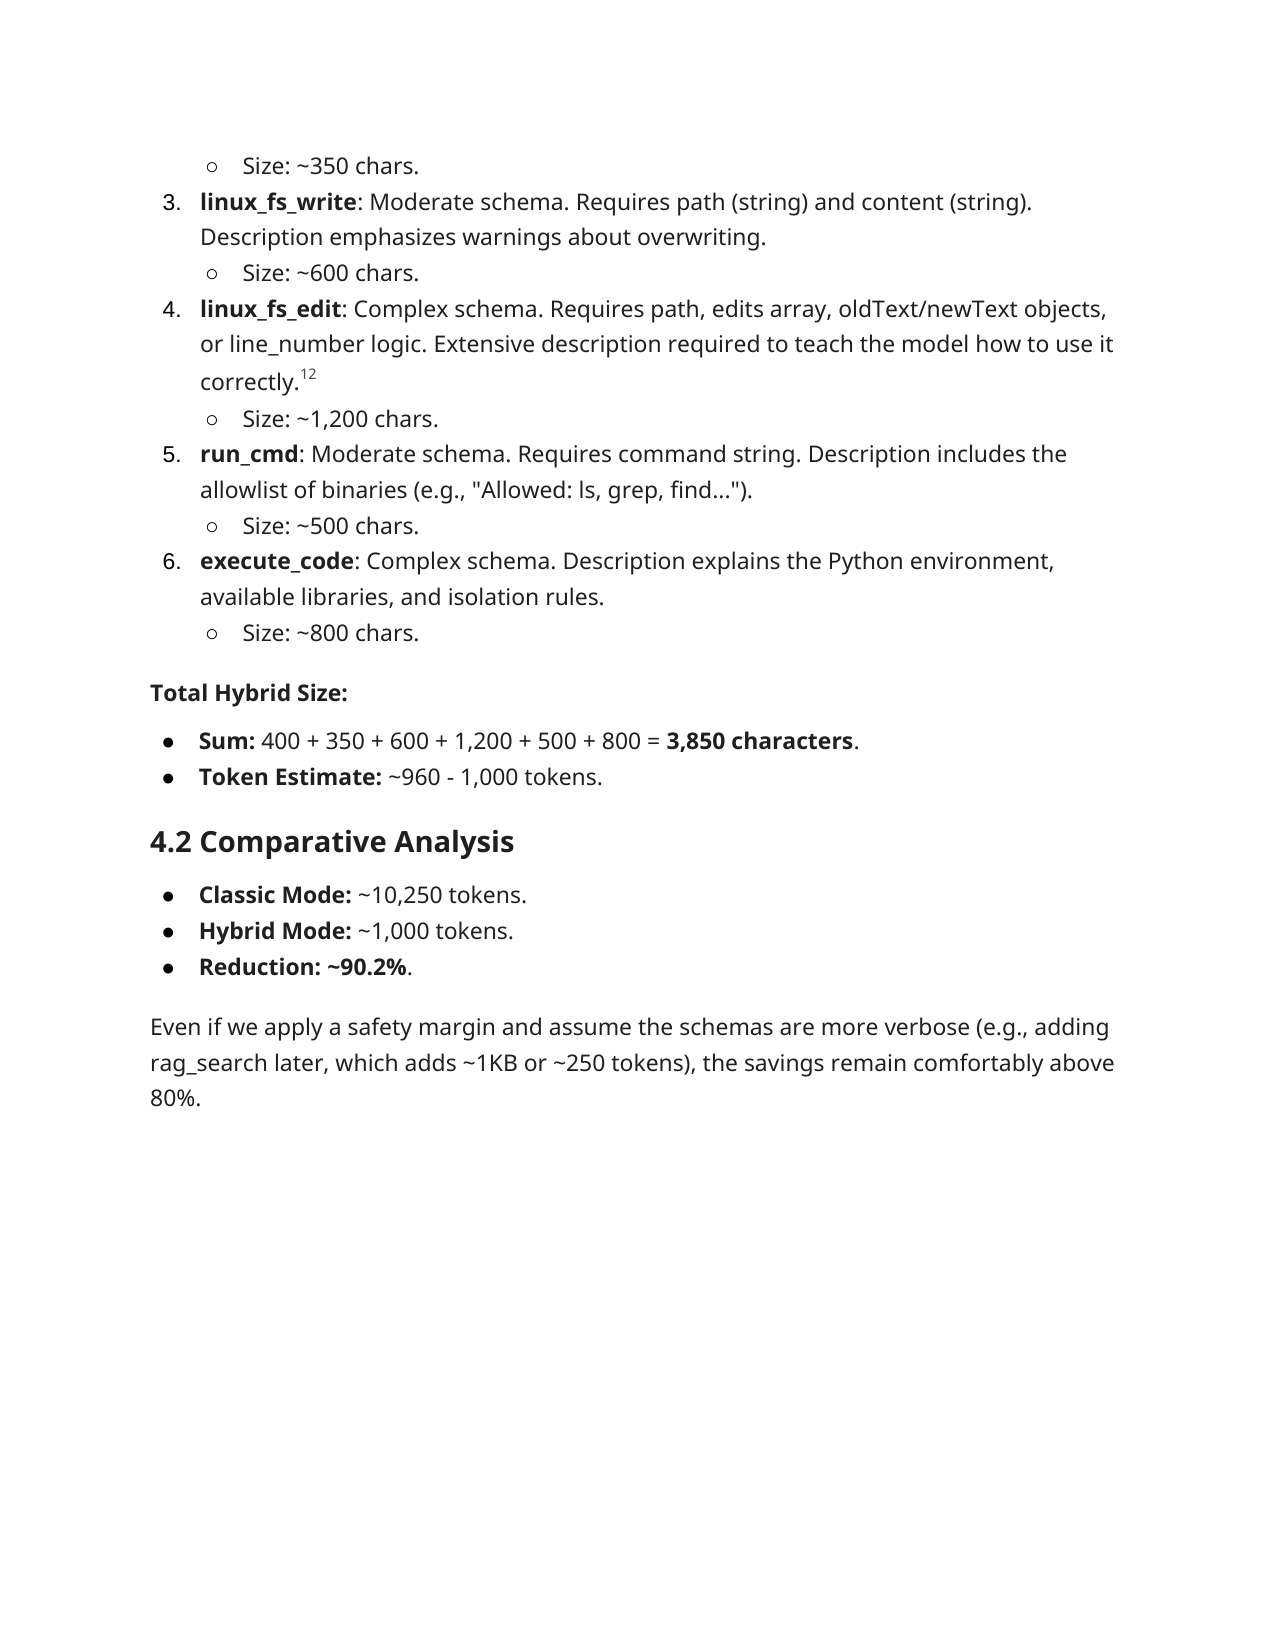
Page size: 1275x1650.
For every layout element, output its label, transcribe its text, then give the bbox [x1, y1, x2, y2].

list Size: ~600 chars. [205, 257, 1125, 288]
text Total Hybrid Size: [150, 677, 1125, 708]
list Size: ~500 chars. [205, 510, 1125, 541]
list linux_fs_write: Moderate schema. Requires path (string) and content (string). Description emphasizes warnings about overwriting. [162, 186, 1125, 252]
list run_cmd: Moderate schema. Requires command string. Description includes the allowlist of binaries (e.g., "Allowed: ls, grep, find..."). [162, 438, 1125, 505]
list linux_fs_edit: Complex schema. Requires path, edits array, oldText/newText objects, or line_number logic. Extensive description required to teach the model how to use it correctly.12 [162, 292, 1125, 398]
list Classic Mode: ~10,250 tokens. [161, 879, 1125, 911]
list Sum: 400 + 350 + 600 + 1,200 + 500 + 800 = 3,850 characters. [161, 725, 1125, 757]
list Size: ~800 chars. [205, 617, 1125, 648]
list Reduction: ~90.2%. [161, 951, 1125, 982]
text Even if we apply a safety margin and assume the schemas are more verbose (e.g., adding rag_search later, which adds ~1KB or ~250 tokens), the savings remain comfortably above 80%. [150, 1011, 1125, 1114]
list Size: ~350 chars. [205, 150, 1125, 181]
list execute_code: Complex schema. Description explains the Python environment, available libraries, and isolation rules. [162, 545, 1125, 612]
list Size: ~1,200 chars. [205, 403, 1125, 434]
list Token Estimate: ~960 - 1,000 tokens. [161, 761, 1125, 792]
list Hybrid Mode: ~1,000 tokens. [161, 915, 1125, 946]
subtitle 4.2 Comparative Analysis [150, 822, 1125, 861]
